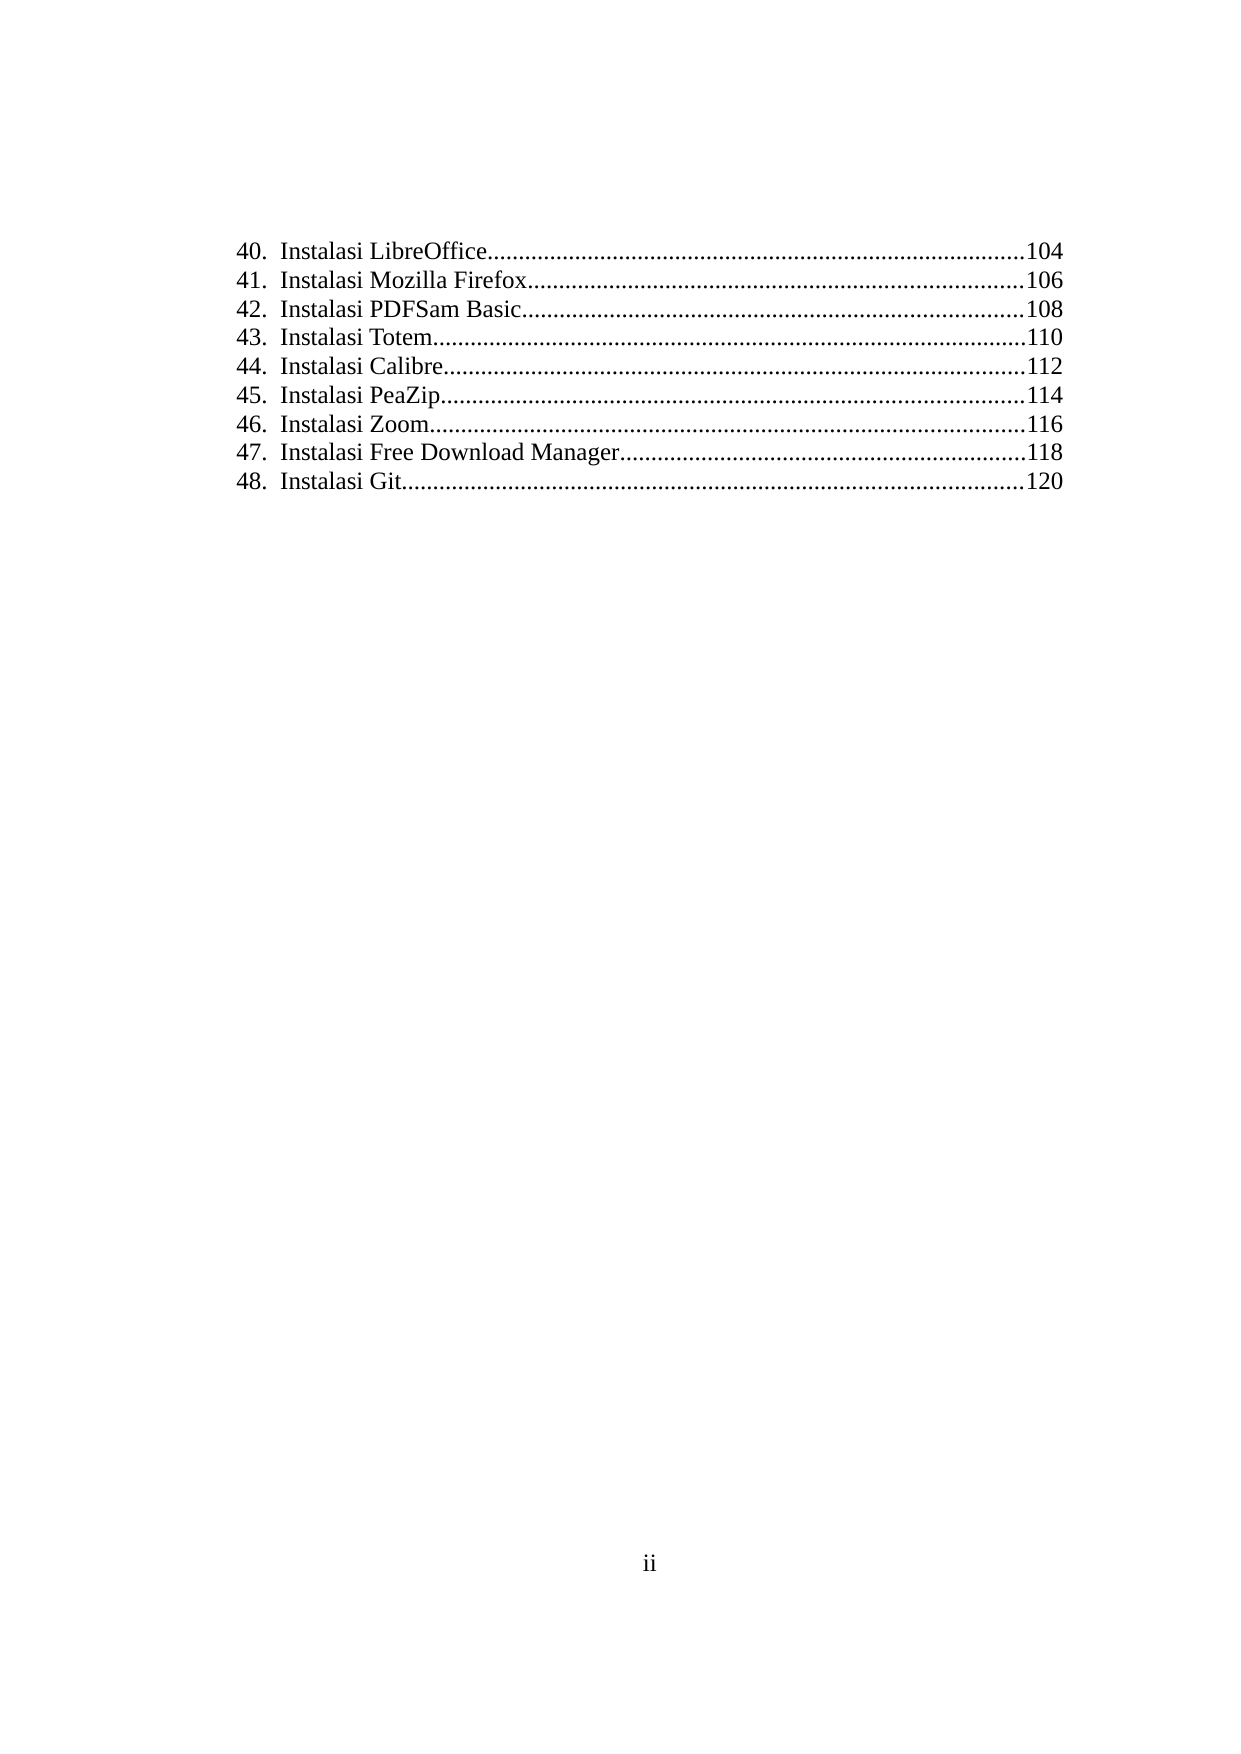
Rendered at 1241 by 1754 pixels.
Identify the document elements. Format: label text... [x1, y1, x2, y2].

text 42. Instalasi PDFSam Basic 108 [236, 294, 1063, 322]
text 40. Instalasi LibreOffice 104 [236, 236, 1063, 265]
text 45. Instalasi PeaZip 114 [236, 380, 1063, 409]
text 48. Instalasi Git 120 [236, 466, 1063, 495]
text 47. Instalasi Free Download Manager 118 [236, 437, 1063, 466]
text 43. Instalasi Totem 110 [236, 322, 1063, 351]
text 41. Instalasi Mozilla Firefox 106 [236, 265, 1063, 294]
text 44. Instalasi Calibre 112 [236, 351, 1063, 380]
text 46. Instalasi Zoom 116 [236, 409, 1063, 437]
